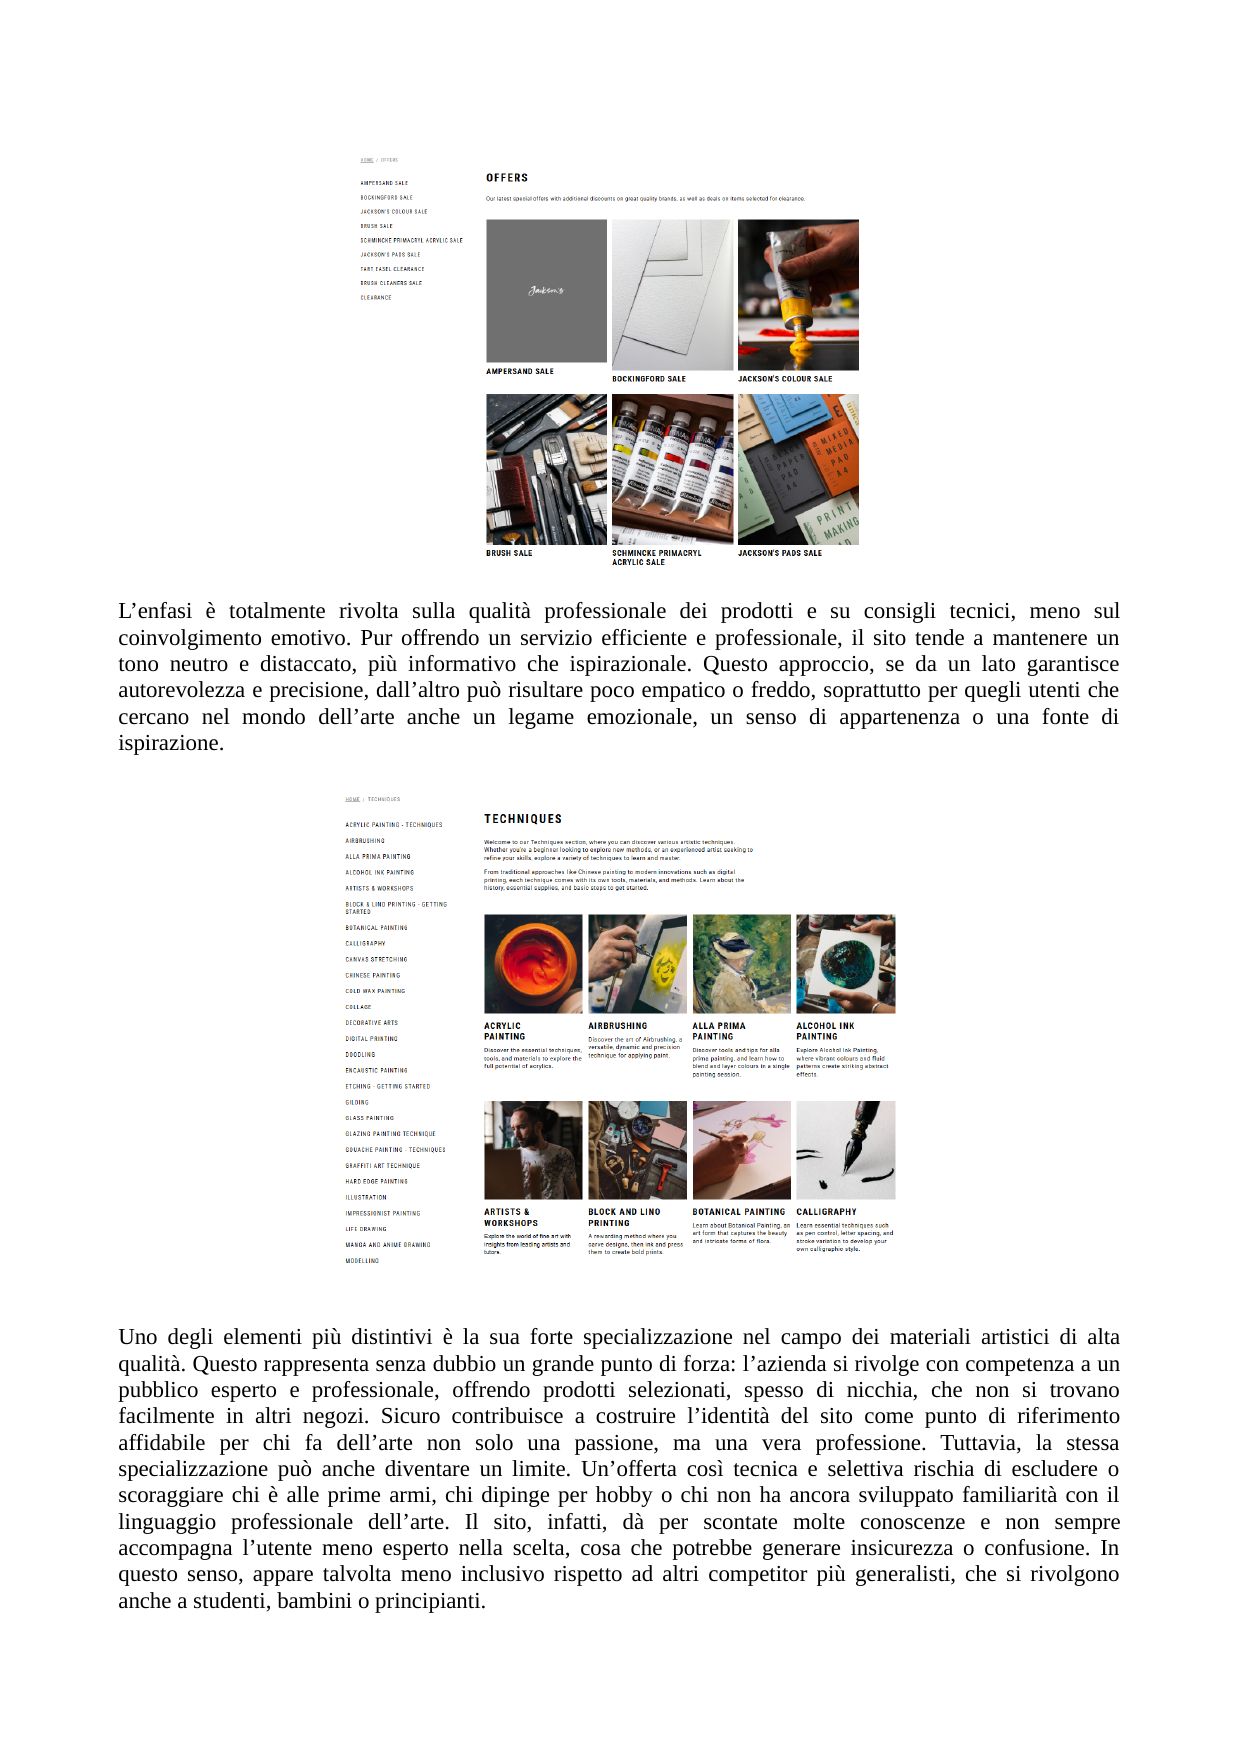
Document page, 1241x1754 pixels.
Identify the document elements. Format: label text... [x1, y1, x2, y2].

picture [297, 144, 943, 571]
text Uno degli elementi più distintivi è la sua forte specializzazione nel campo dei materiali artistici di alta qualità. Questo rappresenta senza dubbio un grande punto di forza: l’azienda si rivolge con competenza a un pubblico esperto e professionale, offrendo prodotti selezionati, spesso di nicchia, che non si trovano facilmente in altri negozi. Sicuro contribuisce a costruire l’identità del sito come punto di riferimento affidabile per chi fa dell’arte non solo una passione, ma una vera professione. Tuttavia, la stessa specializzazione può anche diventare un limite. Un’offerta così tecnica e selettiva rischia di escludere o scoraggiare chi è alle prime armi, chi dipinge per hobby o chi non ha ancora sviluppato familiarità con il linguaggio professionale dell’arte. Il sito, infatti, dà per scontate molte conoscenze e non sempre accompagna l’utente meno esperto nella scelta, cosa che potrebbe generare insicurezza o confusione. In questo senso, appare talvolta meno inclusivo rispetto ad altri competitor più generalisti, che si rivolgono anche a studenti, bambini o principianti. [118, 1323, 1122, 1613]
picture [281, 781, 959, 1269]
text L’enfasi è totalmente rivolta sulla qualità professionale dei prodotti e su consigli tecnici, meno sul coinvolgimento emotivo. Pur offrendo un servizio efficiente e professionale, il sito tende a mantenere un tono neutro e distaccato, più informativo che ispirazionale. Questo approccio, se da un lato garantisce autorevolezza e precisione, dall’altro può risultare poco empatico o freddo, soprattutto per quegli utenti che cercano nel mondo dell’arte anche un legame emozionale, un senso di appartenenza o una fonte di ispirazione. [118, 597, 1122, 756]
